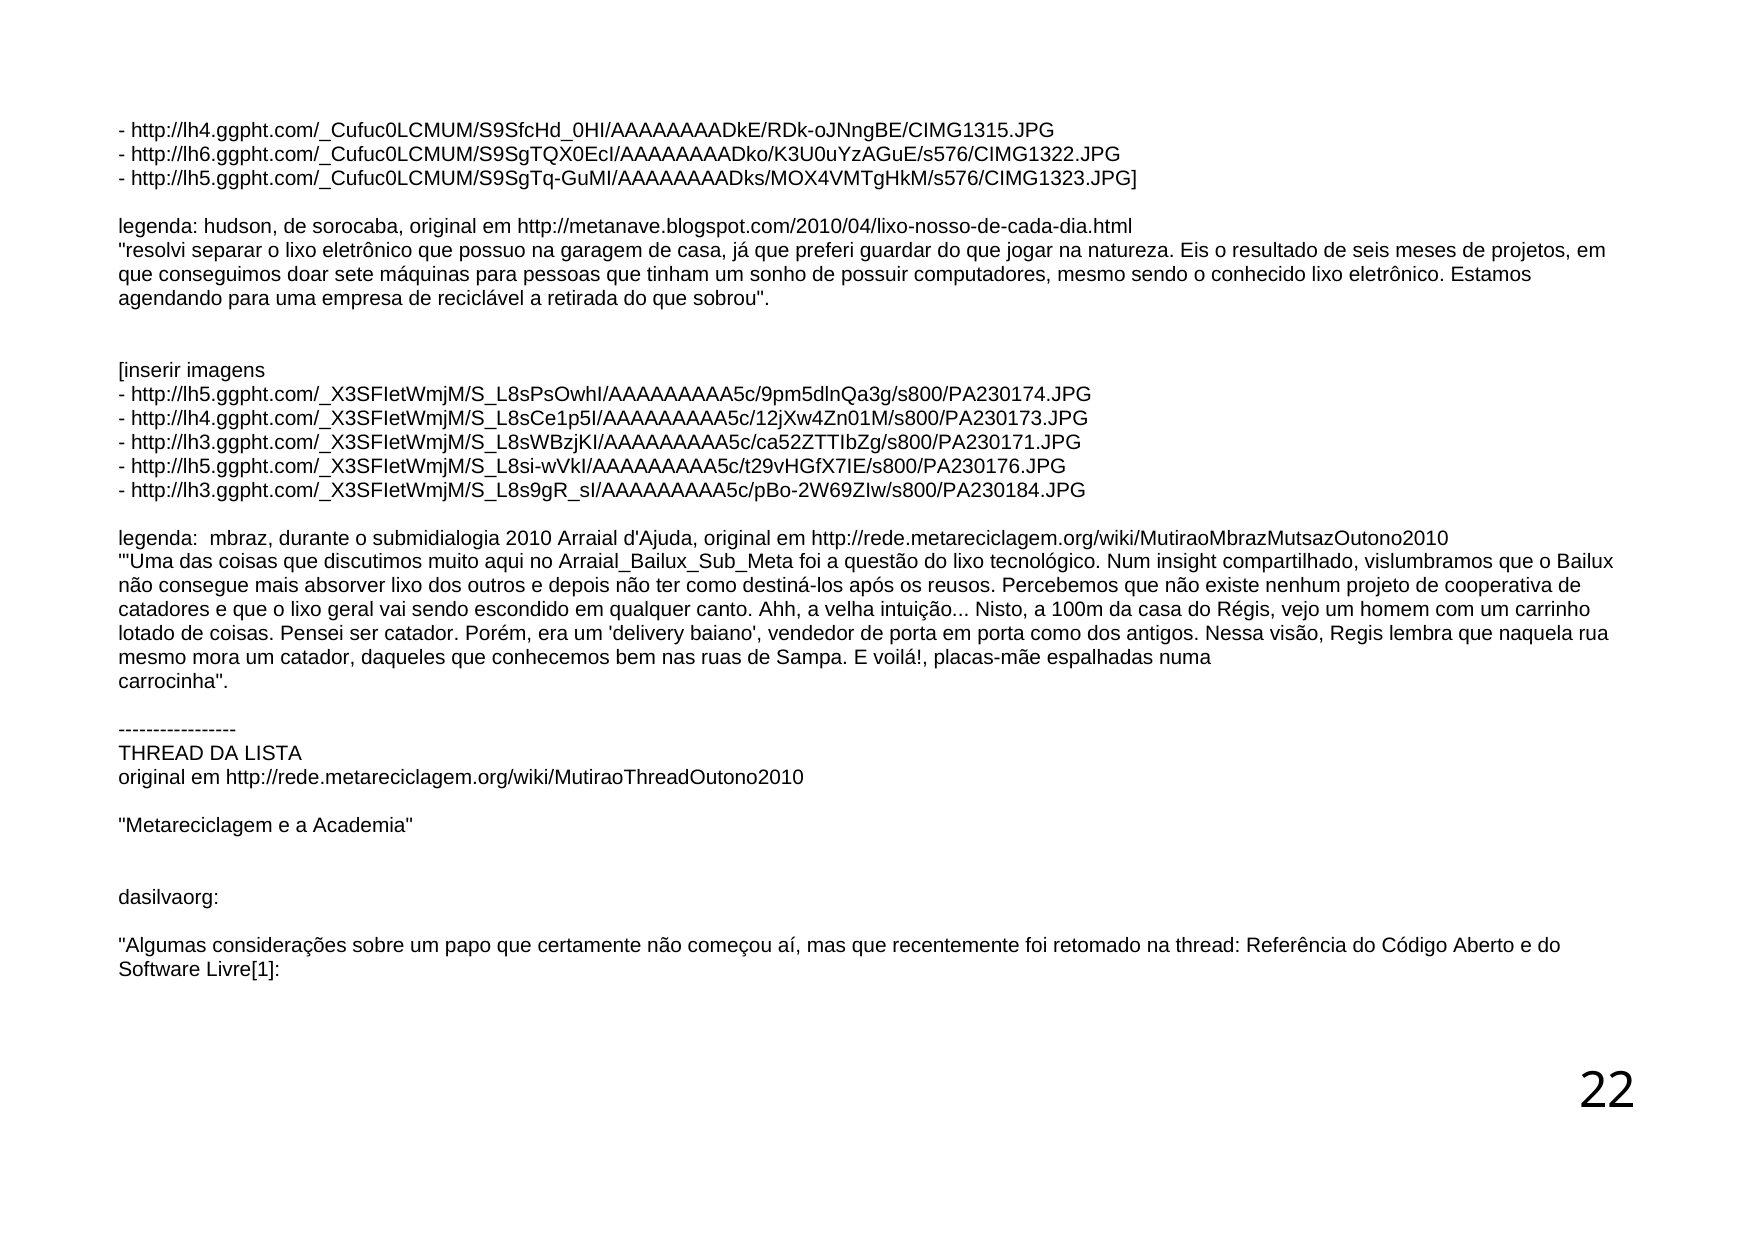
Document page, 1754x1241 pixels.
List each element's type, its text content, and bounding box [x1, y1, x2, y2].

text "Metareciclagem e a Academia" [118, 813, 1636, 837]
text "Algumas considerações sobre um papo que certamente não começou aí, mas que recentemente foi retomado na thread: Referência do Código Aberto e do Software Livre[1]: [118, 933, 1636, 981]
text ----------------- [118, 717, 1636, 741]
text original em http://rede.metareciclagem.org/wiki/MutiraoThreadOutono2010 [118, 765, 1636, 789]
text THREAD DA LISTA [118, 741, 1636, 765]
text - http://lh4.ggpht.com/_Cufuc0LCMUM/S9SfcHd_0HI/AAAAAAAADkE/RDk-oJNngBE/CIMG1315.JPG [118, 118, 1636, 142]
text - http://lh5.ggpht.com/_X3SFIetWmjM/S_L8si-wVkI/AAAAAAAAA5c/t29vHGfX7IE/s800/PA230176.JPG [118, 453, 1636, 477]
text - http://lh4.ggpht.com/_X3SFIetWmjM/S_L8sCe1p5I/AAAAAAAAA5c/12jXw4Zn01M/s800/PA230173.JPG [118, 406, 1636, 429]
text "'Uma das coisas que discutimos muito aqui no Arraial_Bailux_Sub_Meta foi a questão do lixo tecnológico. Num insight compartilhado, vislumbramos que o Bailux não consegue mais absorver lixo dos outros e depois não ter como destiná-los após os reusos. Percebemos que não existe nenhum projeto de cooperativa de catadores e que o lixo geral vai sendo escondido em qualquer canto. Ahh, a velha intuição... Nisto, a 100m da casa do Régis, vejo um homem com um carrinho lotado de coisas. Pensei ser catador. Porém, era um 'delivery baiano', vendedor de porta em porta como dos antigos. Nessa visão, Regis lembra que naquela rua mesmo mora um catador, daqueles que conhecemos bem nas ruas de Sampa. E voilá!, placas-mãe espalhadas numa [118, 549, 1636, 669]
text - http://lh3.ggpht.com/_X3SFIetWmjM/S_L8s9gR_sI/AAAAAAAAA5c/pBo-2W69ZIw/s800/PA230184.JPG [118, 477, 1636, 501]
text - http://lh3.ggpht.com/_X3SFIetWmjM/S_L8sWBzjKI/AAAAAAAAA5c/ca52ZTTIbZg/s800/PA230171.JPG [118, 429, 1636, 453]
text "resolvi separar o lixo eletrônico que possuo na garagem de casa, já que preferi guardar do que jogar na natureza. Eis o resultado de seis meses de projetos, em que conseguimos doar sete máquinas para pessoas que tinham um sonho de possuir computadores, mesmo sendo o conhecido lixo eletrônico. Estamos agendando para uma empresa de reciclável a retirada do que sobrou". [118, 238, 1636, 310]
text legenda: hudson, de sorocaba, original em http://metanave.blogspot.com/2010/04/lixo-nosso-de-cada-dia.html [118, 214, 1636, 238]
text - http://lh6.ggpht.com/_Cufuc0LCMUM/S9SgTQX0EcI/AAAAAAAADko/K3U0uYzAGuE/s576/CIMG1322.JPG [118, 142, 1636, 166]
text dasilvaorg: [118, 885, 1636, 909]
text - http://lh5.ggpht.com/_X3SFIetWmjM/S_L8sPsOwhI/AAAAAAAAA5c/9pm5dlnQa3g/s800/PA230174.JPG [118, 382, 1636, 406]
text - http://lh5.ggpht.com/_Cufuc0LCMUM/S9SgTq-GuMI/AAAAAAAADks/MOX4VMTgHkM/s576/CIMG1323.JPG] [118, 166, 1636, 190]
text carrocinha". [118, 669, 1636, 693]
text [inserir imagens [118, 358, 1636, 382]
text legenda: mbraz, durante o submidialogia 2010 Arraial d'Ajuda, original em http://rede.metareciclagem.org/wiki/MutiraoMbrazMutsazOutono2010 [118, 525, 1636, 549]
